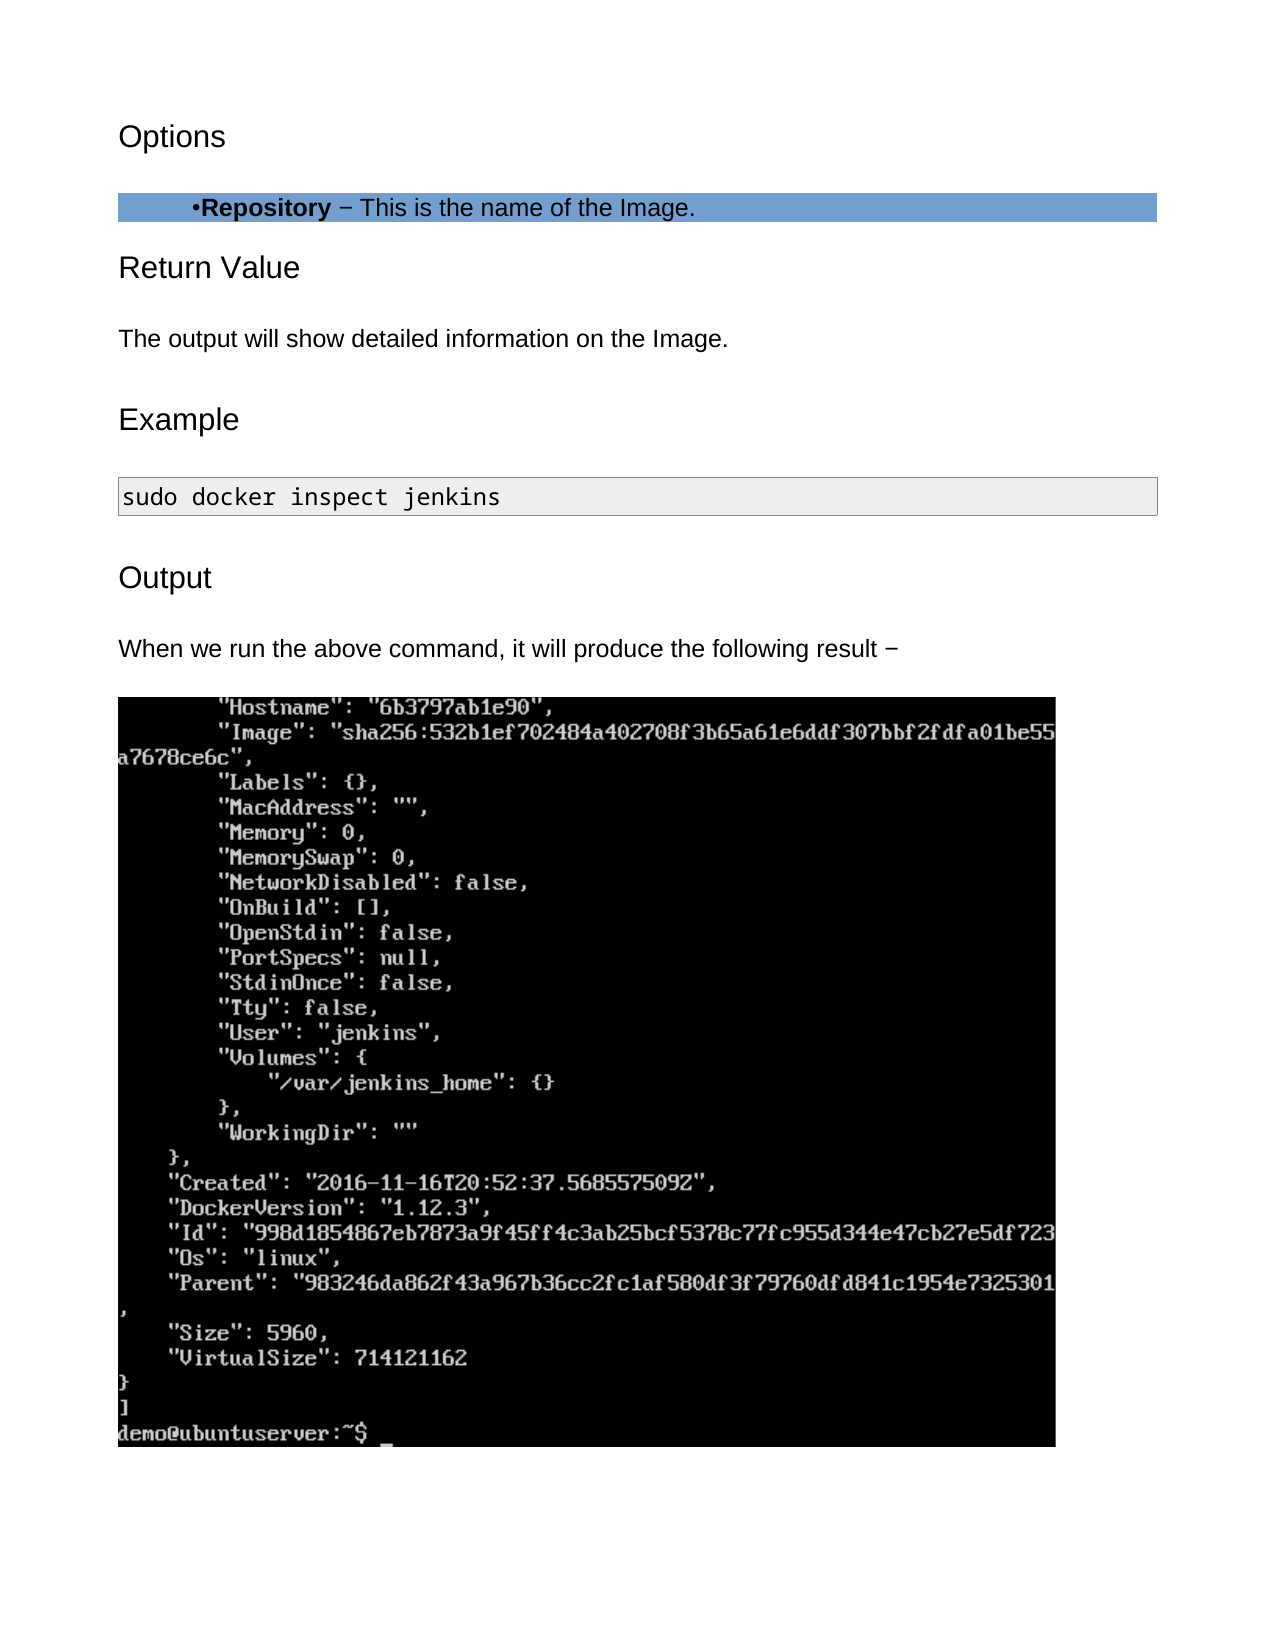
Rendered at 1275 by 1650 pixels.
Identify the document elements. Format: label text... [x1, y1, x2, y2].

subtitle Example [118, 401, 1157, 437]
subtitle Return Value [118, 249, 1157, 285]
text The output will show detailed information on the Image. [118, 324, 1157, 353]
list Repository − This is the name of the Image. [118, 193, 1157, 222]
text When we run the above command, it will produce the following result − [118, 634, 1157, 663]
subtitle Output [118, 559, 1157, 595]
picture [118, 697, 1056, 1447]
subtitle Options [118, 118, 1157, 154]
text sudo docker inspect jenkins [119, 478, 1157, 515]
